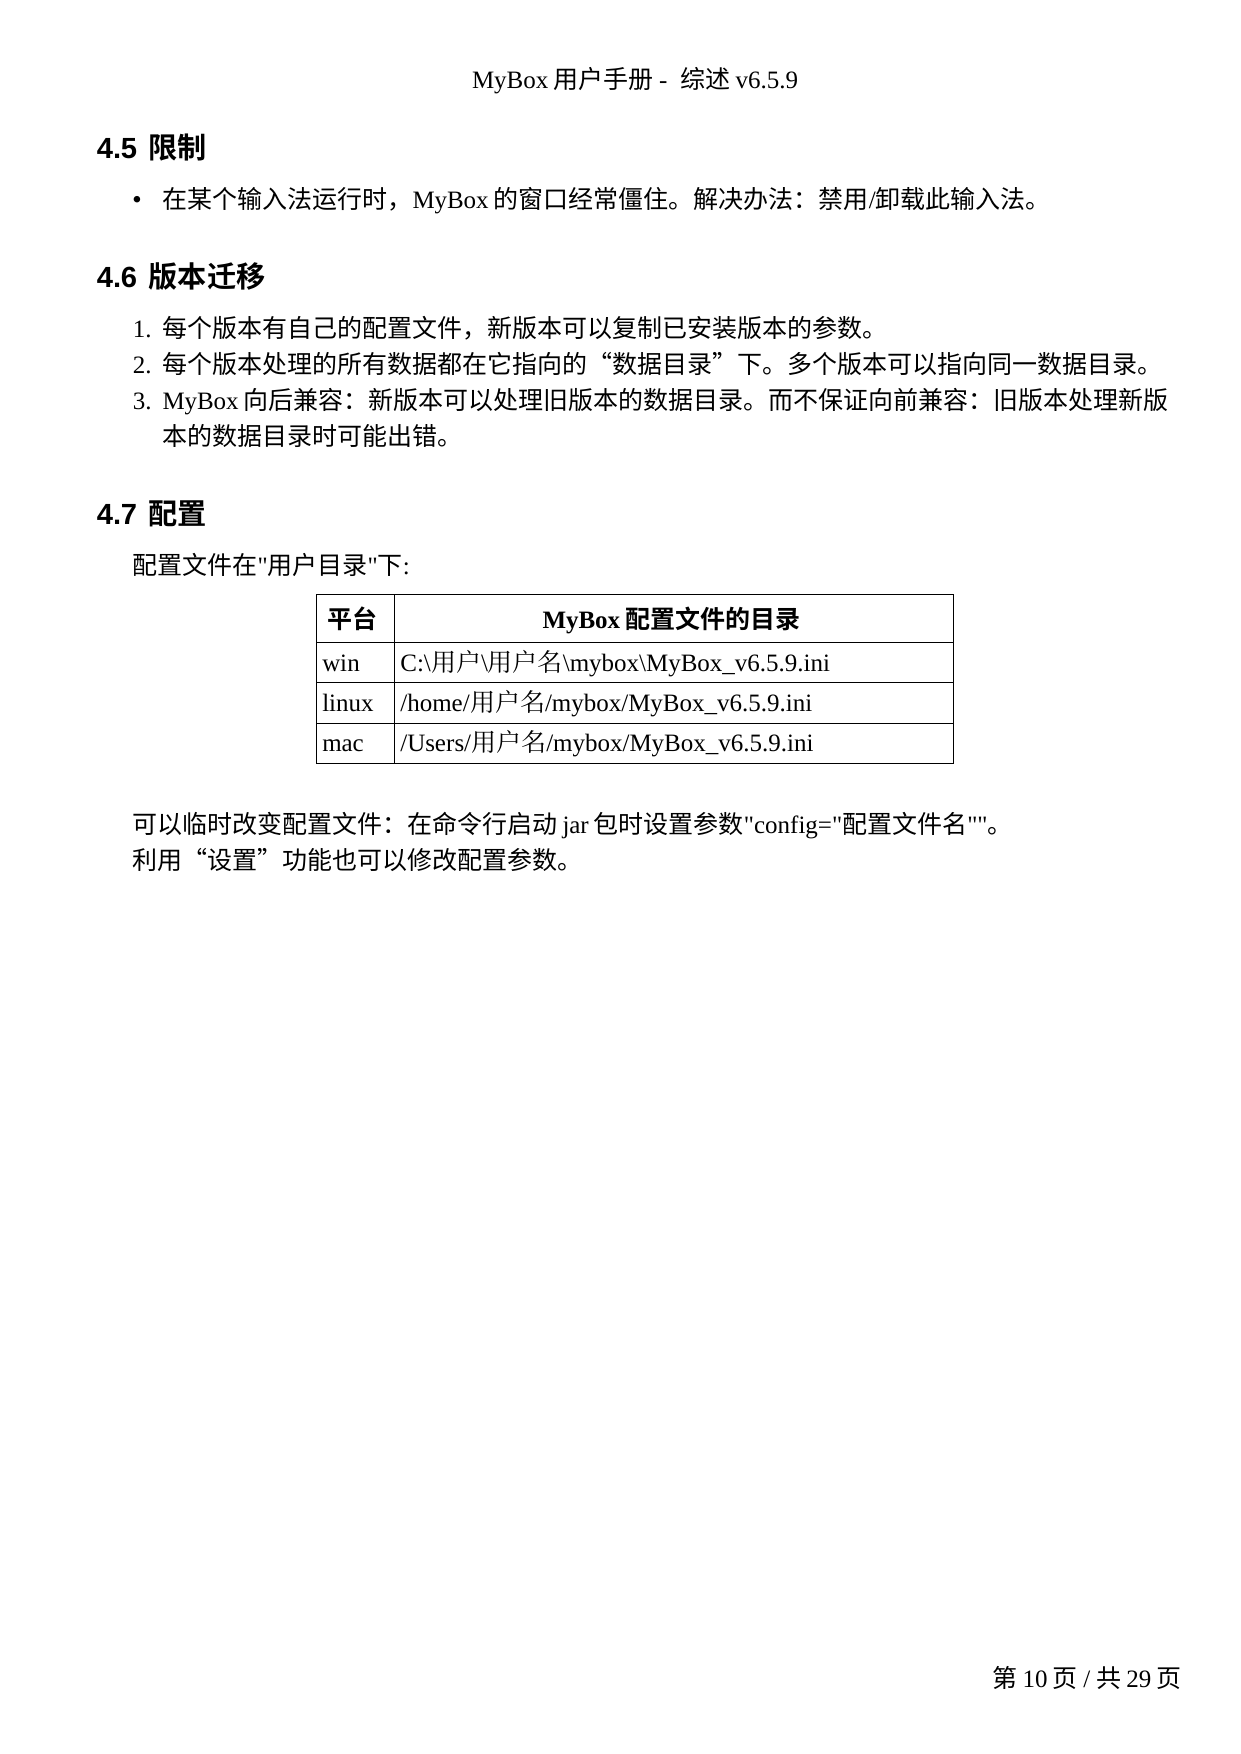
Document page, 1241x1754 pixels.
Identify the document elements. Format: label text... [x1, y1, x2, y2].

subtitle 限制 [88, 125, 1181, 167]
subtitle 配置 [88, 491, 1181, 533]
table_cell /home/用户名/mybox/MyBox_v6.5.9.ini [395, 683, 953, 723]
text 配置文件在"用户目录"下: [88, 545, 1181, 582]
table_header 平台 [317, 595, 394, 642]
list 每个版本处理的所有数据都在它指向的“数据目录”下。多个版本可以指向同一数据目录。 [133, 344, 1181, 381]
table_header MyBox配置文件的目录 [395, 595, 953, 642]
table_cell C:\用户\用户名\mybox\MyBox_v6.5.9.ini [395, 643, 953, 682]
table_cell win [317, 643, 394, 682]
subtitle 版本迁移 [88, 253, 1181, 296]
table_cell linux [317, 683, 394, 723]
table_cell mac [317, 724, 394, 763]
list 每个版本有自己的配置文件，新版本可以复制已安装版本的参数。 [133, 308, 1181, 344]
list 在某个输入法运行时，MyBox的窗口经常僵住。解决办法：禁用/卸载此输入法。 [133, 179, 1181, 216]
list MyBox向后兼容：新版本可以处理旧版本的数据目录。而不保证向前兼容：旧版本处理新版本的数据目录时可能出错。 [133, 381, 1181, 453]
table_cell /Users/用户名/mybox/MyBox_v6.5.9.ini [395, 724, 953, 763]
text 可以临时改变配置文件：在命令行启动jar包时设置参数"config="配置文件名""。 利用“设置”功能也可以修改配置参数。 [88, 804, 1181, 877]
